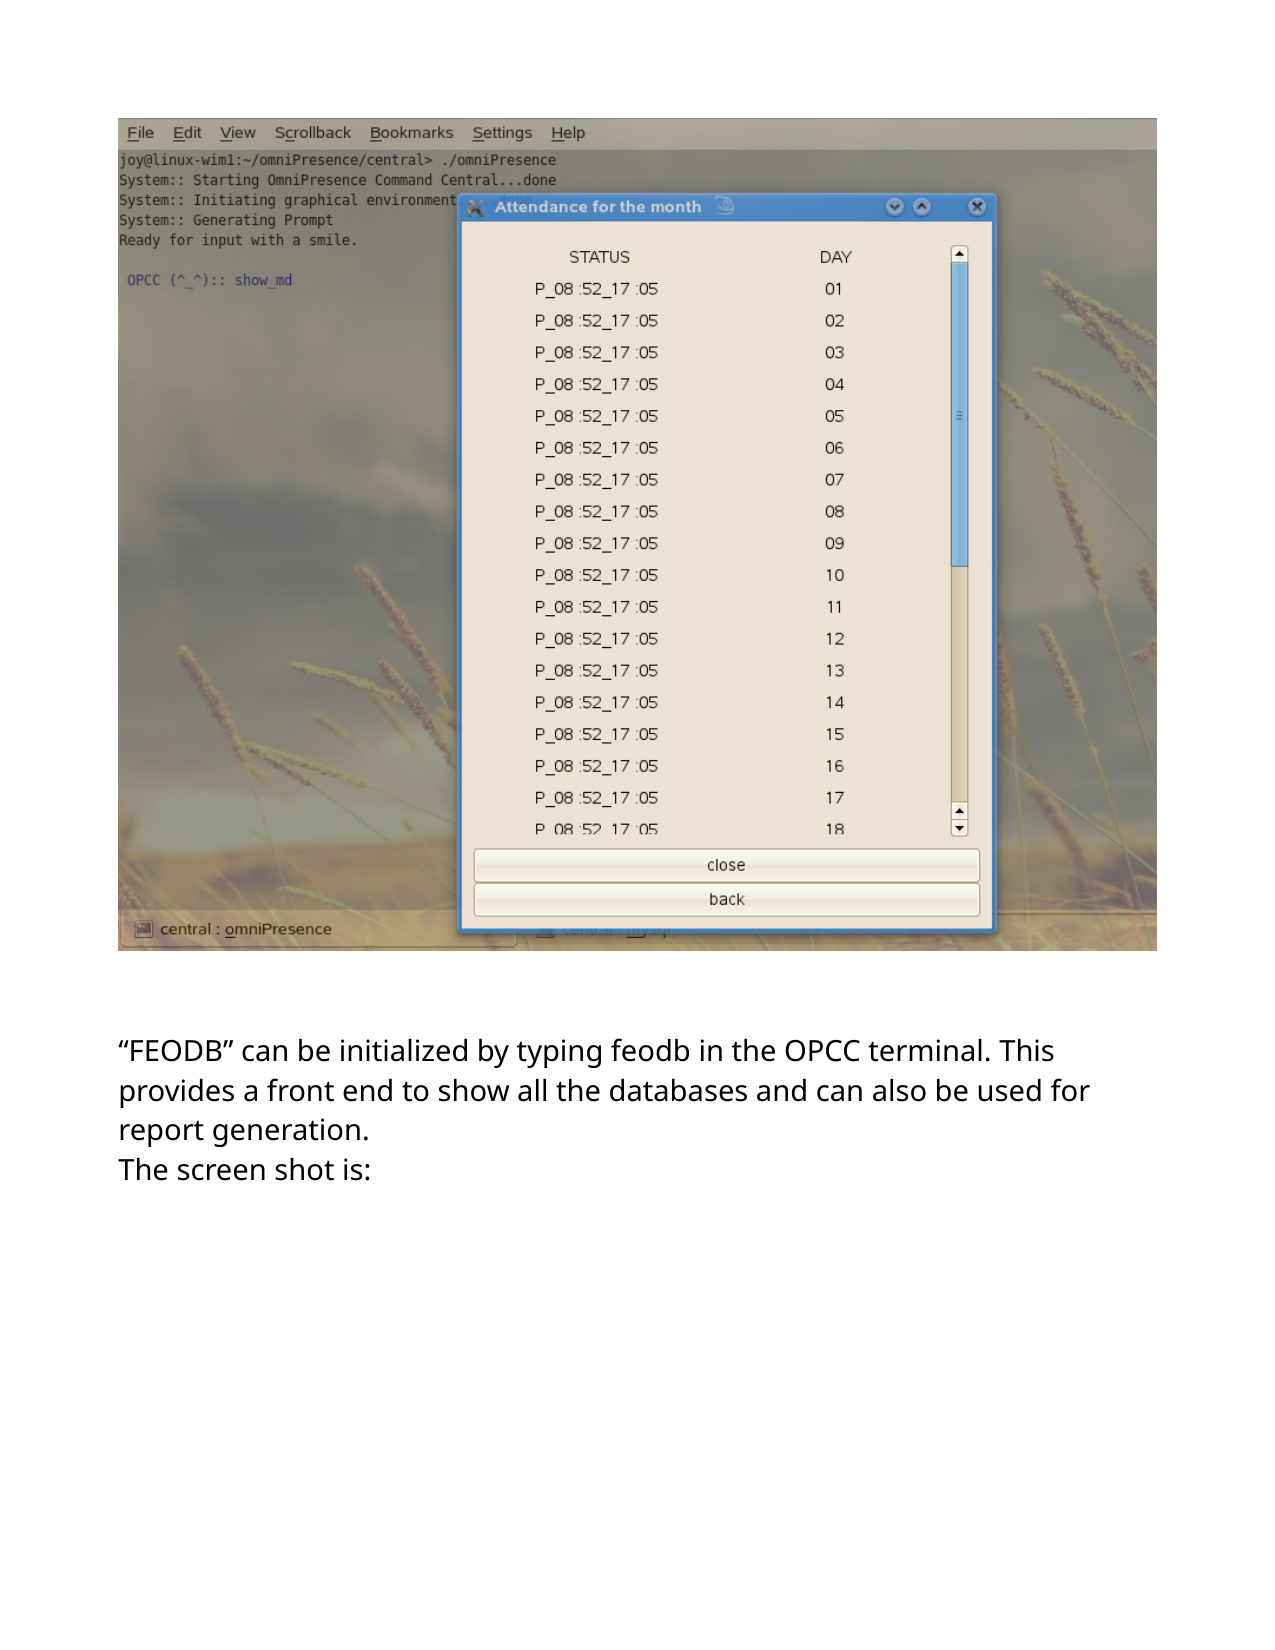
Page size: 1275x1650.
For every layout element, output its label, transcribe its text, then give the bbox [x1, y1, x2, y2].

text “FEODB” can be initialized by typing feodb in the OPCC terminal. This provides a front end to show all the databases and can also be used for report generation. [118, 1030, 1157, 1149]
picture [118, 118, 1157, 951]
text The screen shot is: [118, 1149, 1157, 1189]
